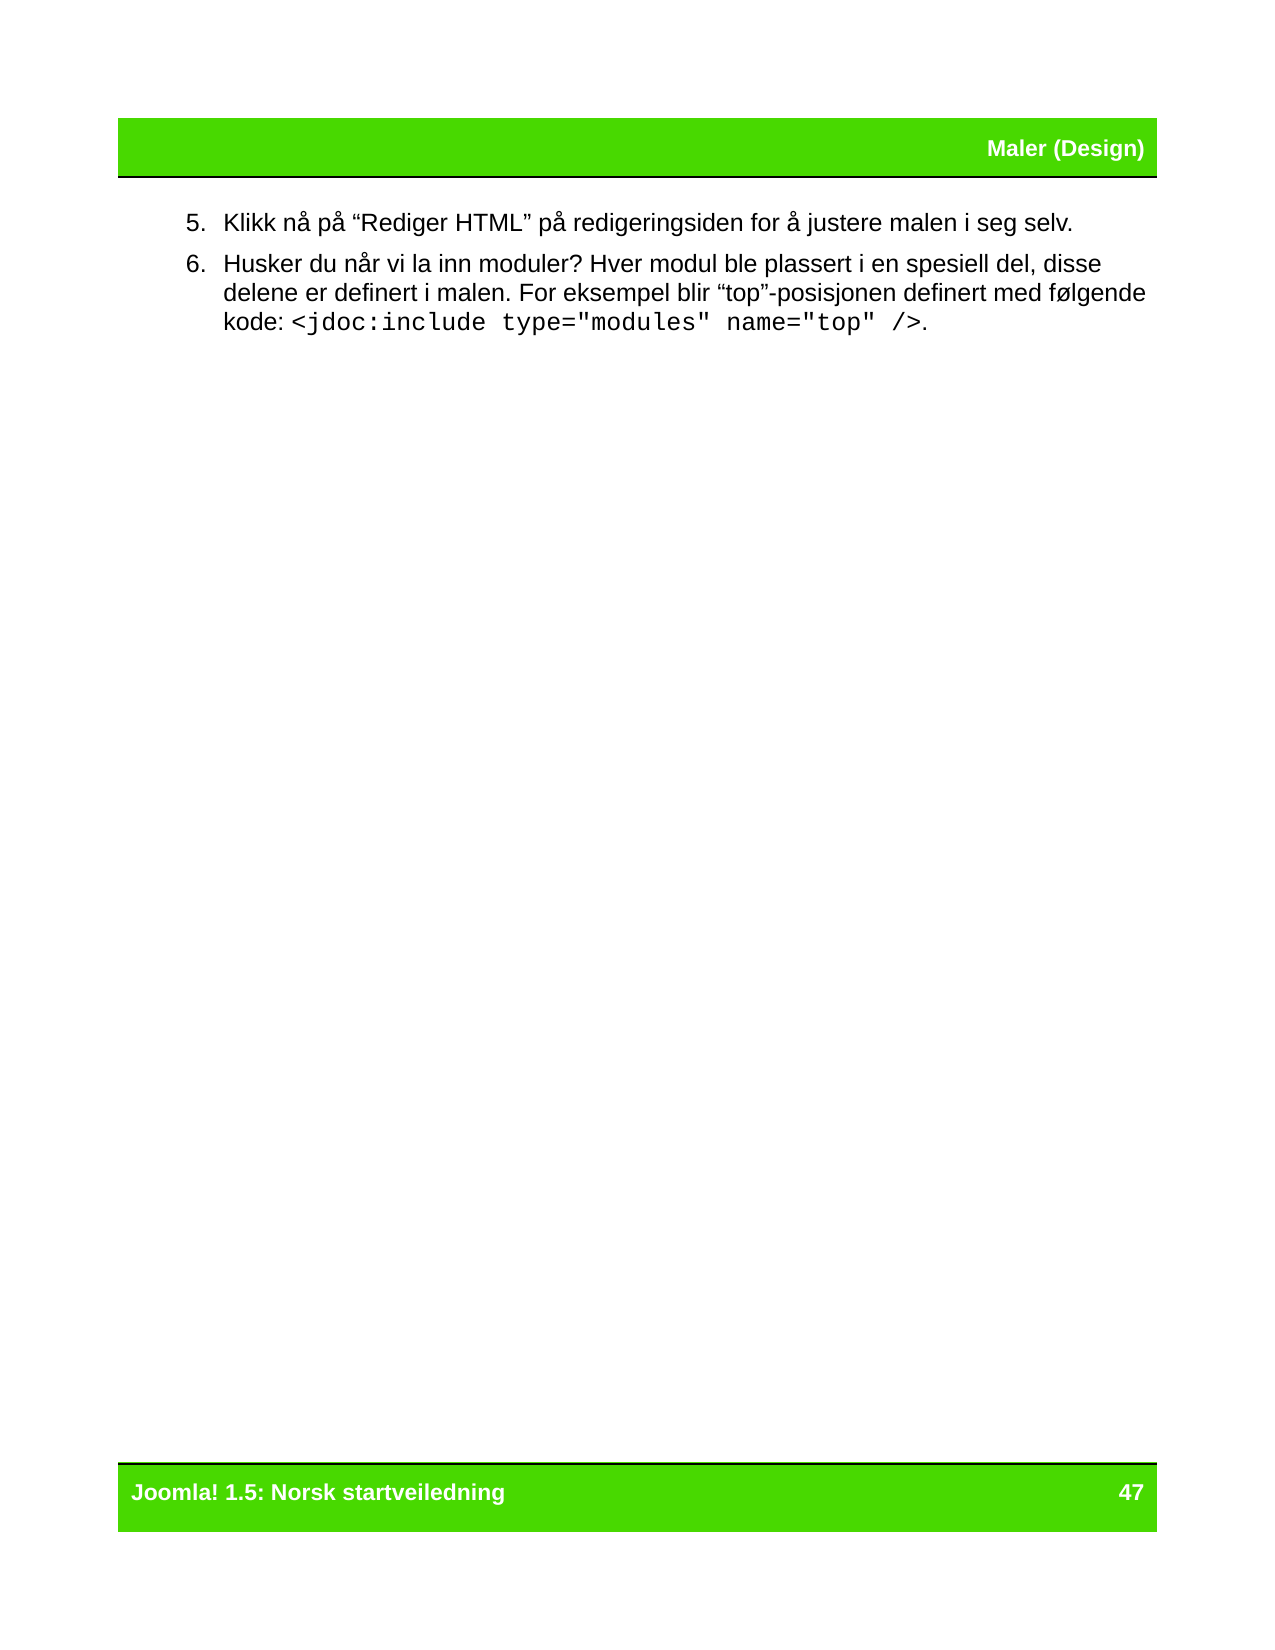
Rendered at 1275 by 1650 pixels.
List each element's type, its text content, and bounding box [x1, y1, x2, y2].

list Klikk nå på “Rediger HTML” på redigeringsiden for å justere malen i seg selv. [186, 208, 1157, 237]
list Husker du når vi la inn moduler? Hver modul ble plassert i en spesiell del, disse delene er definert i malen. For eksempel blir “top”-posisjonen definert med følgende kode: <jdoc:include type="modules" name="top" />. [186, 249, 1157, 337]
